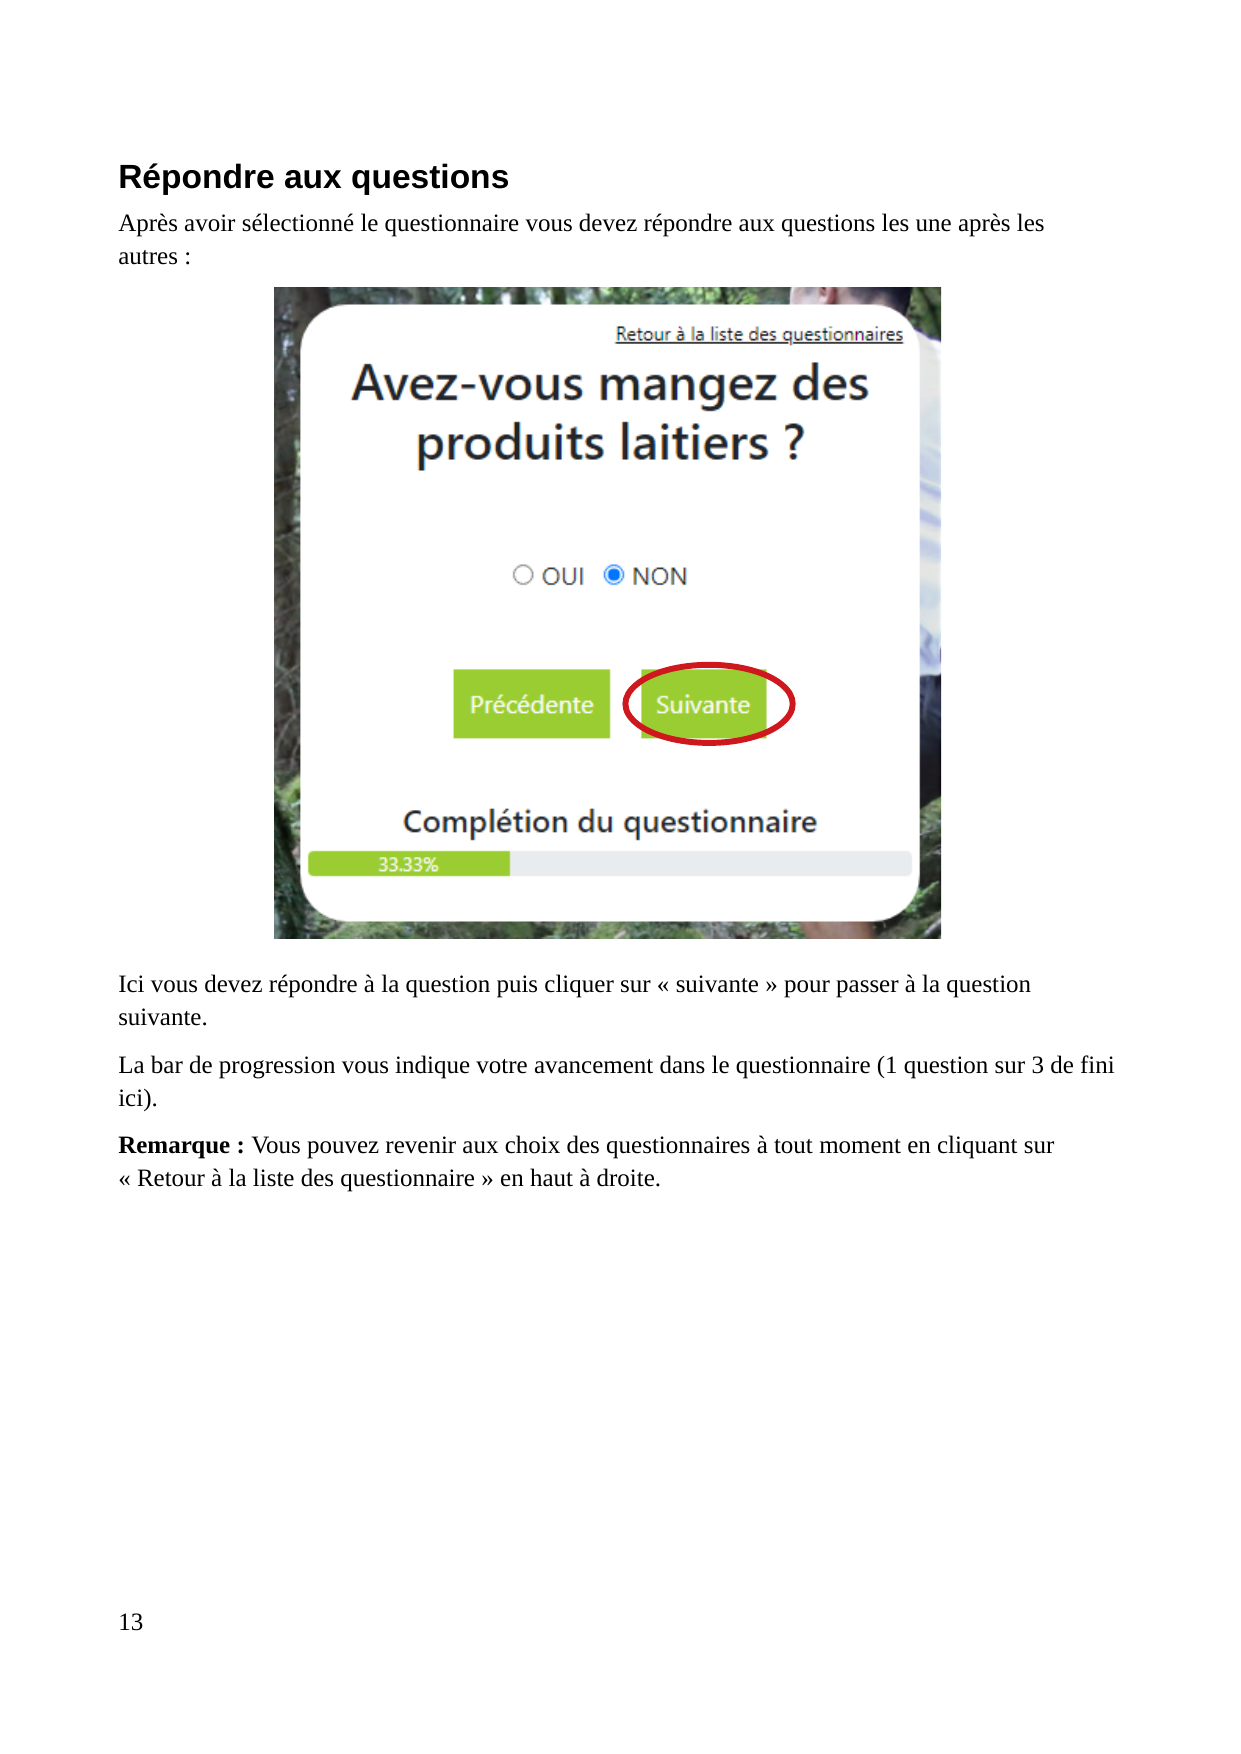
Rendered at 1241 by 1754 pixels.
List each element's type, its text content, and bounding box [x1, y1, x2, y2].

subtitle Répondre aux questions [118, 118, 1122, 195]
text Ici vous devez répondre à la question puis cliquer sur « suivante » pour passer à la question suivante. [118, 969, 1122, 1031]
picture [274, 287, 942, 939]
text La bar de progression vous indique votre avancement dans le questionnaire (1 question sur 3 de fini ici). [118, 1050, 1122, 1112]
text Remarque : Vous pouvez revenir aux choix des questionnaires à tout moment en cliquant sur « Retour à la liste des questionnaire » en haut à droite. [118, 1130, 1122, 1192]
text Après avoir sélectionné le questionnaire vous devez répondre aux questions les une après les autres : [118, 208, 1122, 270]
